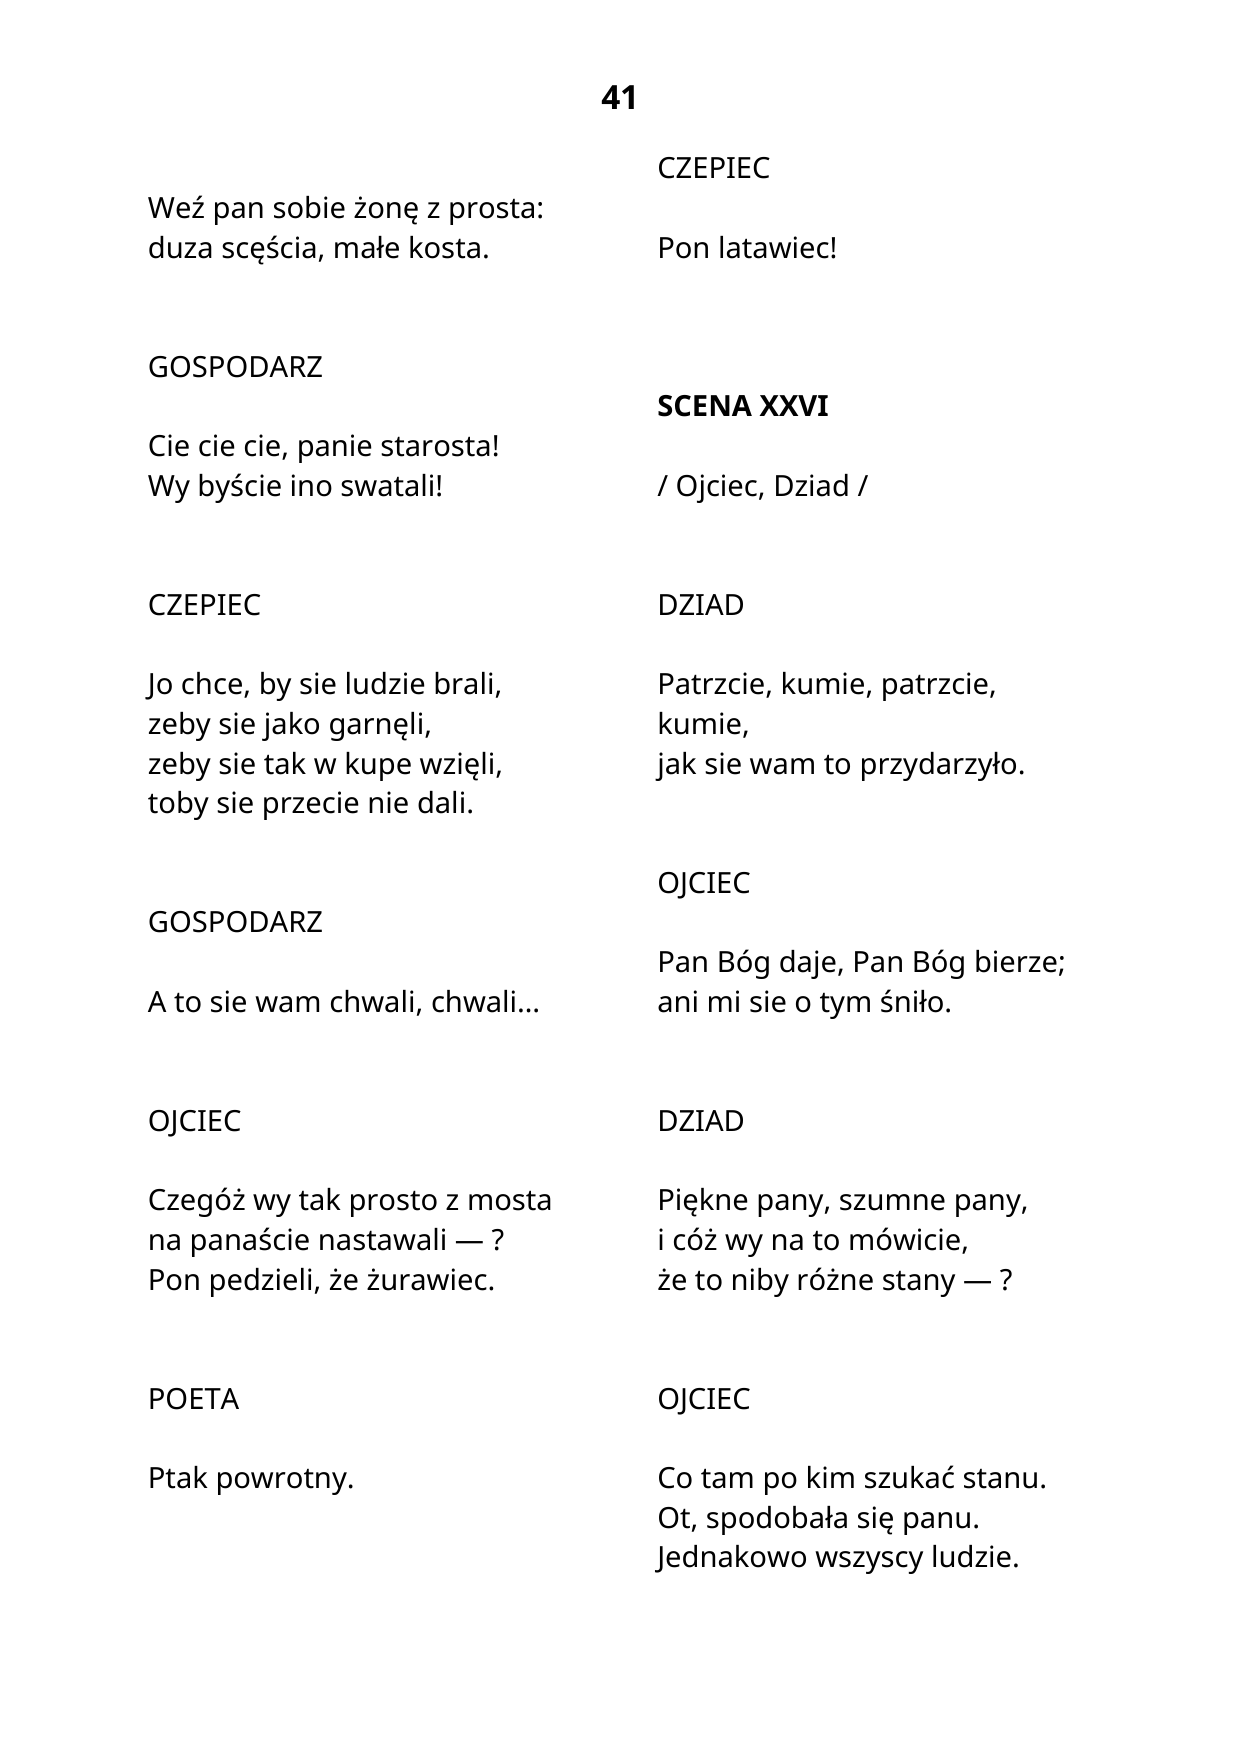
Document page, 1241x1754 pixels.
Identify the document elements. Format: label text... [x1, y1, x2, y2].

text ani mi sie o tym śniło. [657, 981, 1093, 1021]
text na panaście nastawali — ? [148, 1219, 583, 1259]
text GOSPODARZ [148, 346, 583, 386]
text / Ojciec, Dziad / [657, 465, 1093, 505]
text DZIAD [657, 584, 1093, 624]
text Wy byście ino swatali! [148, 465, 583, 505]
text toby sie przecie nie dali. [148, 783, 583, 822]
text GOSPODARZ [148, 902, 583, 941]
text Ptak powrotny. [148, 1457, 583, 1497]
text Pan Bóg daje, Pan Bóg bierze; [657, 941, 1093, 981]
text Cie cie cie, panie starosta! [148, 425, 583, 465]
text duza scęścia, małe kosta. [148, 227, 583, 267]
text Patrzcie, kumie, patrzcie, kumie, [657, 663, 1093, 743]
text Czegóż wy tak prosto z mosta [148, 1179, 583, 1219]
text Ot, spodobała się panu. [657, 1497, 1093, 1537]
text jak sie wam to przydarzyło. [657, 743, 1093, 783]
text zeby sie tak w kupe wzięli, [148, 743, 583, 783]
text DZIAD [657, 1100, 1093, 1140]
text CZEPIEC [657, 148, 1093, 187]
text Co tam po kim szukać stanu. [657, 1457, 1093, 1497]
text Jo chce, by sie ludzie brali, [148, 663, 583, 703]
text i cóż wy na to mówicie, [657, 1219, 1093, 1259]
text Piękne pany, szumne pany, [657, 1179, 1093, 1219]
text Weź pan sobie żonę z prosta: [148, 187, 583, 227]
text SCENA XXVI [657, 386, 1093, 425]
text OJCIEC [657, 1378, 1093, 1418]
text POETA [148, 1378, 583, 1418]
text A to sie wam chwali, chwali… [148, 981, 583, 1021]
text Pon latawiec! [657, 227, 1093, 267]
text zeby sie jako garnęli, [148, 703, 583, 743]
text że to niby różne stany — ? [657, 1259, 1093, 1298]
text OJCIEC [148, 1100, 583, 1140]
text OJCIEC [657, 862, 1093, 902]
text CZEPIEC [148, 584, 583, 624]
text Jednakowo wszyscy ludzie. [657, 1537, 1093, 1576]
text Pon pedzieli, że żurawiec. [148, 1259, 583, 1298]
